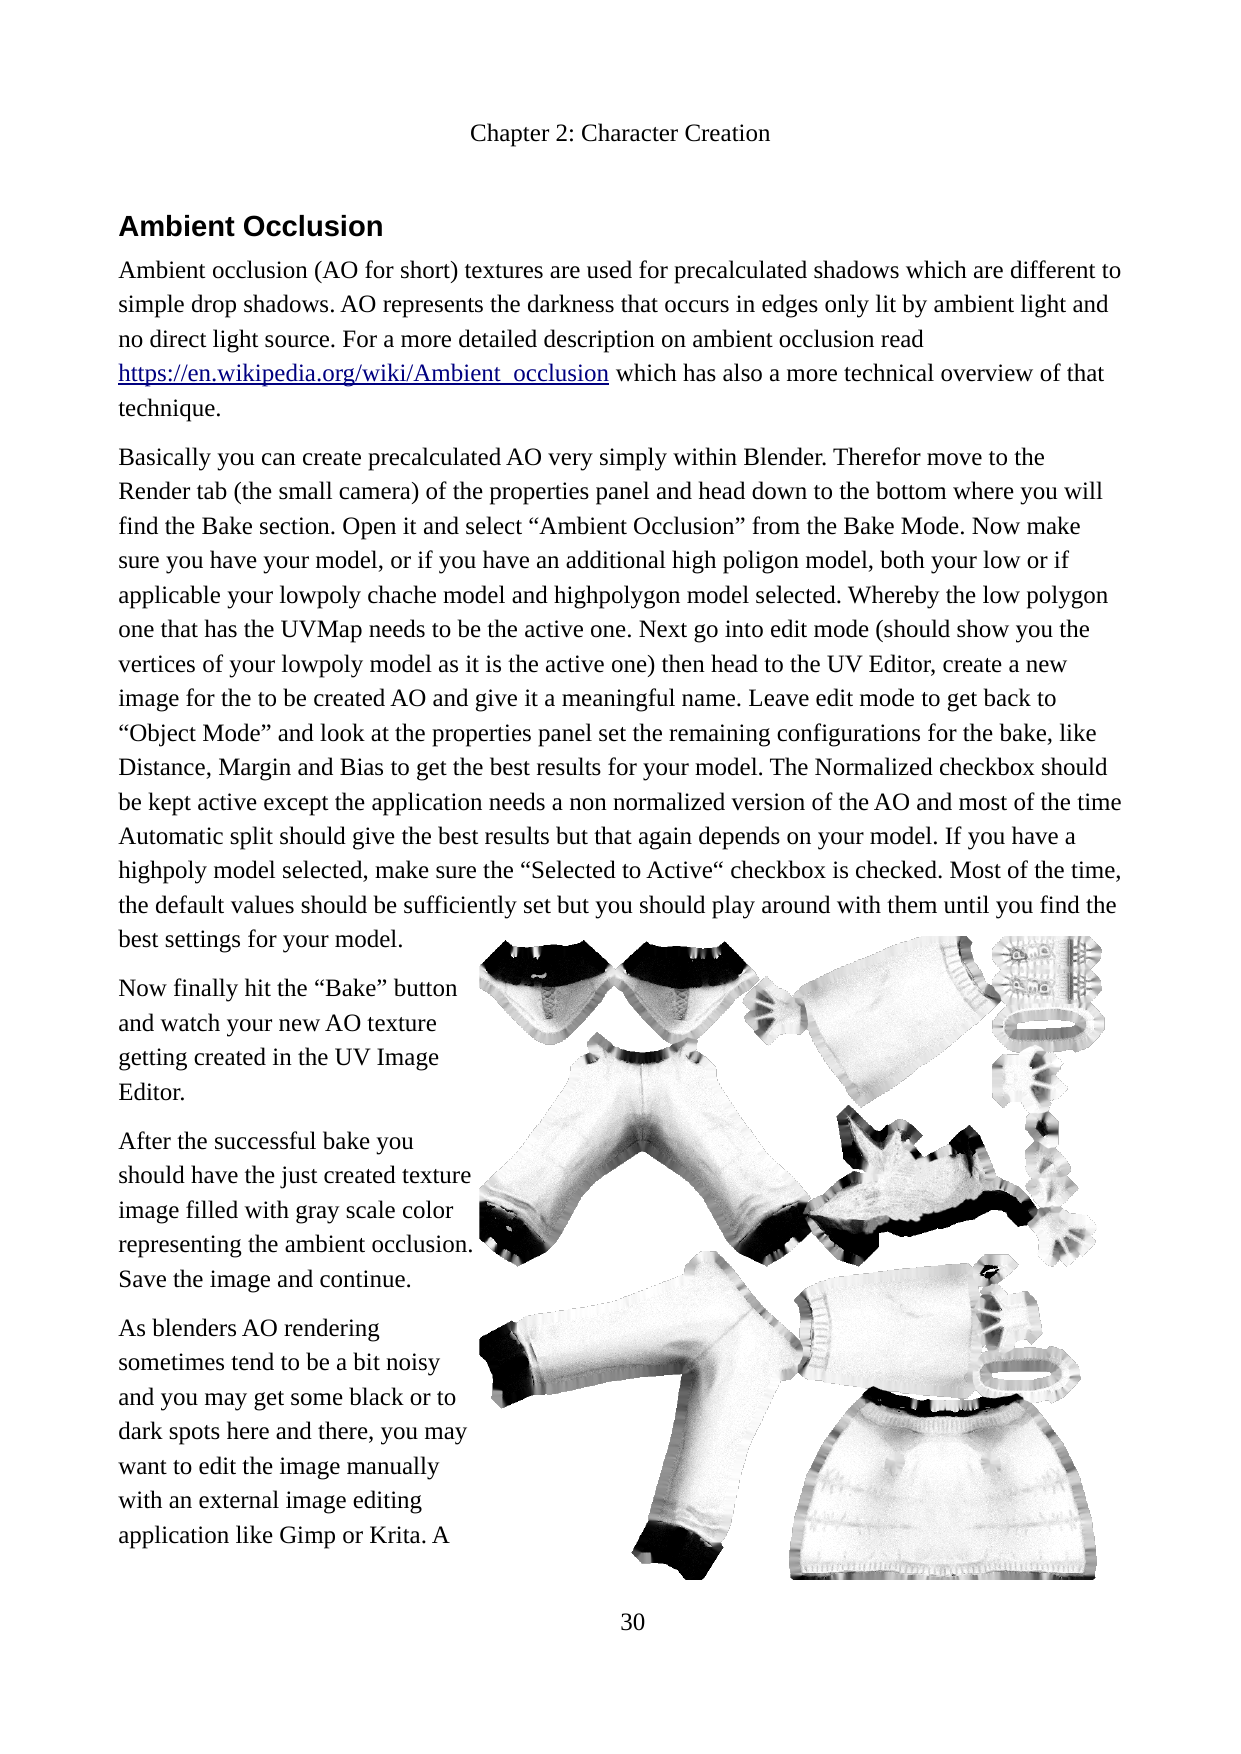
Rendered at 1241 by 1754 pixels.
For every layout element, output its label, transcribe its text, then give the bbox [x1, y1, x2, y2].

text After the successful bake you should have the just created texture image filled with gray scale color representing the ambient occlusion. Save the image and continue. [118, 1126, 479, 1293]
text As blenders AO rendering sometimes tend to be a bit noisy and you may get some black or to dark spots here and there, you may want to edit the image manually with an external image editing application like Gimp or Krita. A [118, 1313, 479, 1549]
text Basically you can create precalculated AO very simply within Blender. Therefor move to the Render tab (the small camera) of the properties panel and head down to the bottom where you will find the Bake section. Open it and select “Ambient Occlusion” from the Bake Mode. Now make sure you have your model, or if you have an additional high poligon model, both your low or if applicable your lowpoly chache model and highpolygon model selected. Whereby the low polygon one that has the UVMap needs to be the active one. Next go into edit mode (should show you the vertices of your lowpoly model as it is the active one) then head to the UV Editor, create a new image for the to be created AO and give it a meaningful name. Leave edit mode to get back to “Object Mode” and look at the properties panel set the remaining configurations for the bake, like Distance, Margin and Bias to get the best results for your model. The Normalized checkbox should be kept active except the application needs a non normalized version of the AO and most of the time Automatic split should give the best results but that again depends on your model. If you have a highpoly model selected, make sure the “Selected to Active“ checkbox is checked. Most of the time, the default values should be sufficiently set but you should play around with them until you find the best settings for your model. [118, 442, 1122, 953]
subtitle Ambient Occlusion [118, 209, 1122, 242]
text Now finally hit the “Bake” button and watch your new AO texture getting created in the UV Image Editor. [118, 973, 479, 1106]
picture [479, 936, 1123, 1580]
text Ambient occlusion (AO for short) textures are used for precalculated shadows which are different to simple drop shadows. AO represents the darkness that occurs in edges only lit by ambient light and no direct light source. For a more detailed description on ambient occlusion read https://en.wikipedia.org/wiki/Ambient_occlusion which has also a more technical overview of that technique. [118, 255, 1122, 421]
